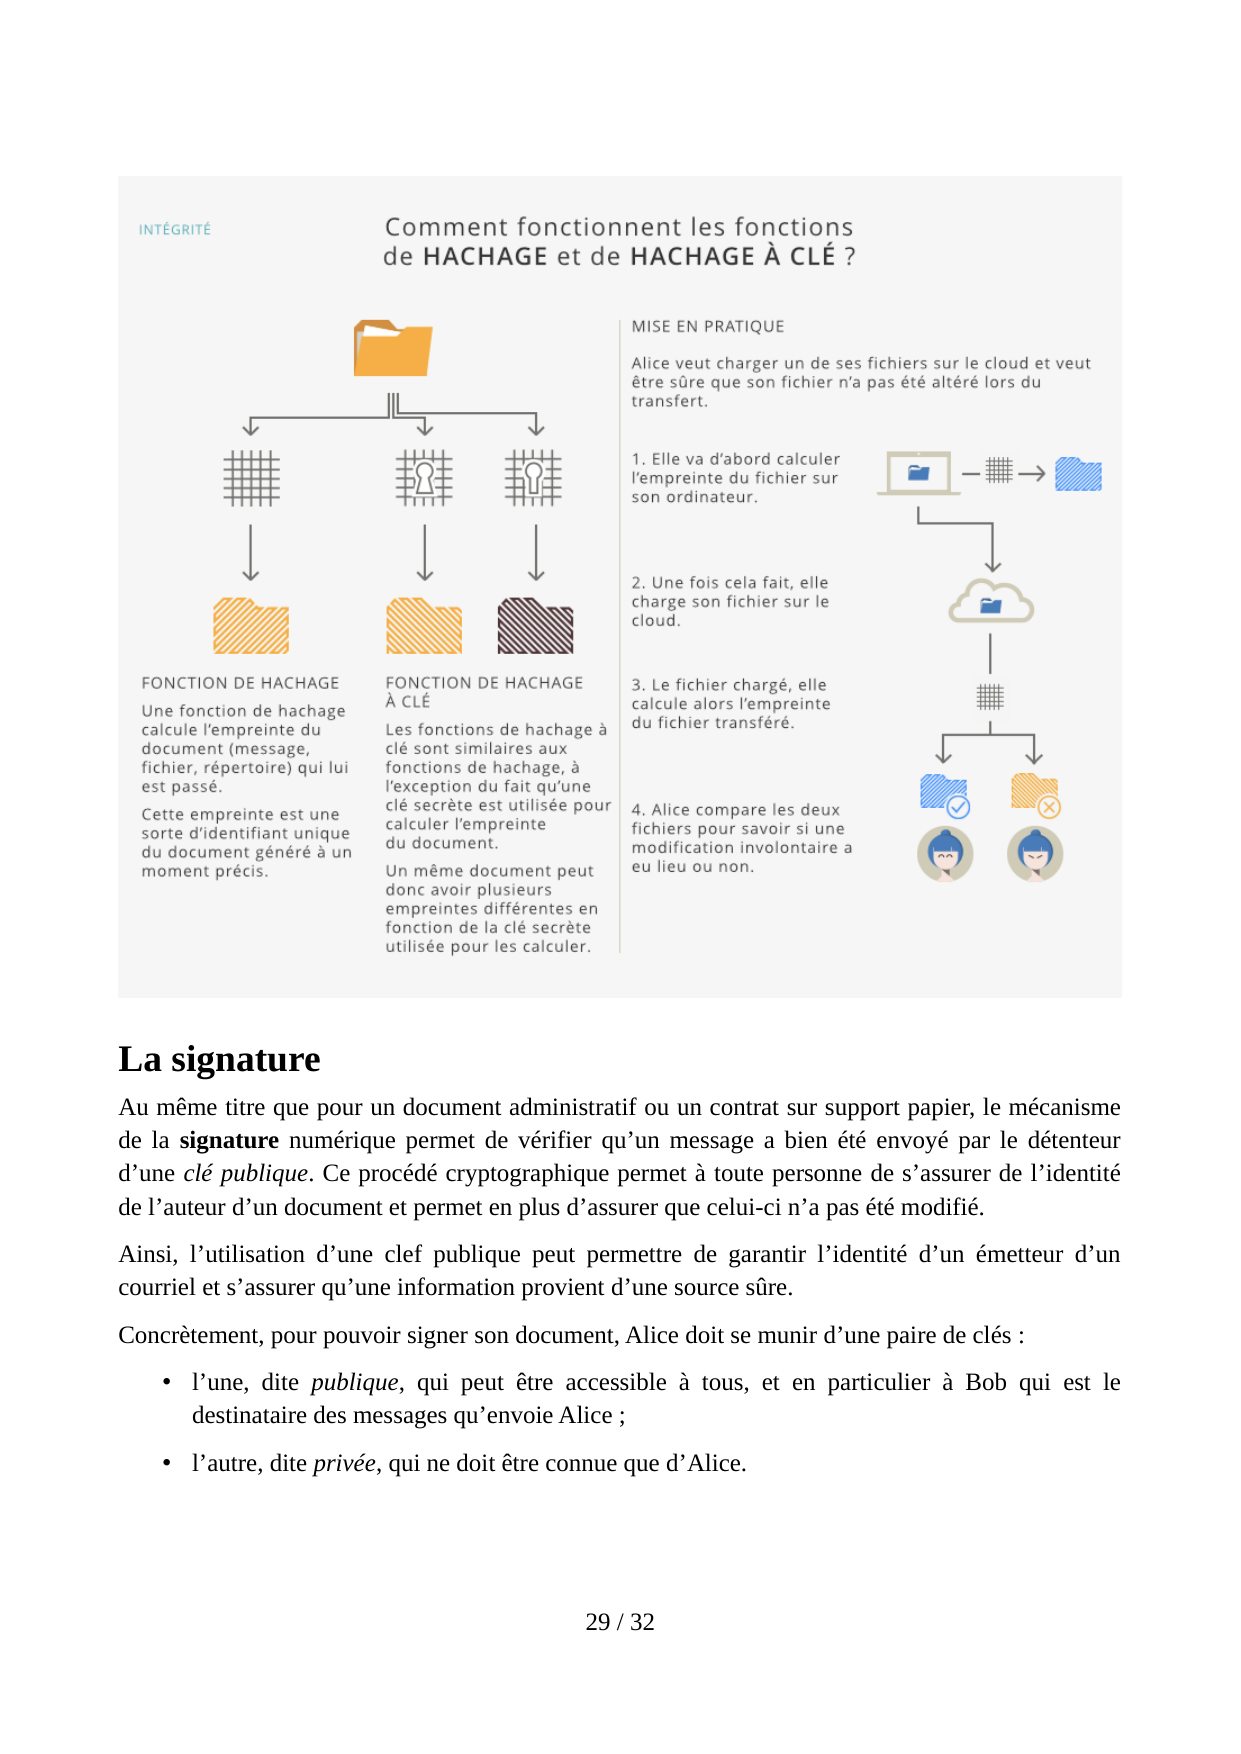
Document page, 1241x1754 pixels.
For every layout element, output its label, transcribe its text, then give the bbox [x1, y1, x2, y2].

picture [118, 176, 1123, 998]
subtitle La signature [118, 1037, 1122, 1080]
text Concrètement, pour pouvoir signer son document, Alice doit se munir d’une paire de clés : [118, 1320, 1122, 1348]
text Ainsi, l’utilisation d’une clef publique peut permettre de garantir l’identité d’un émetteur d’un courriel et s’assurer qu’une information provient d’une source sûre. [118, 1239, 1122, 1301]
text Au même titre que pour un document administratif ou un contrat sur support papier, le mécanisme de la signature numérique permet de vérifier qu’un message a bien été envoyé par le détenteur d’une clé publique. Ce procédé cryptographique permet à toute personne de s’assurer de l’identité de l’auteur d’un document et permet en plus d’assurer que celui-ci n’a pas été modifié. [118, 1092, 1122, 1220]
list l’autre, dite privée, qui ne doit être connue que d’Alice. [162, 1448, 1122, 1477]
list l’une, dite publique, qui peut être accessible à tous, et en particulier à Bob qui est le destinataire des messages qu’envoie Alice ; [162, 1367, 1122, 1429]
